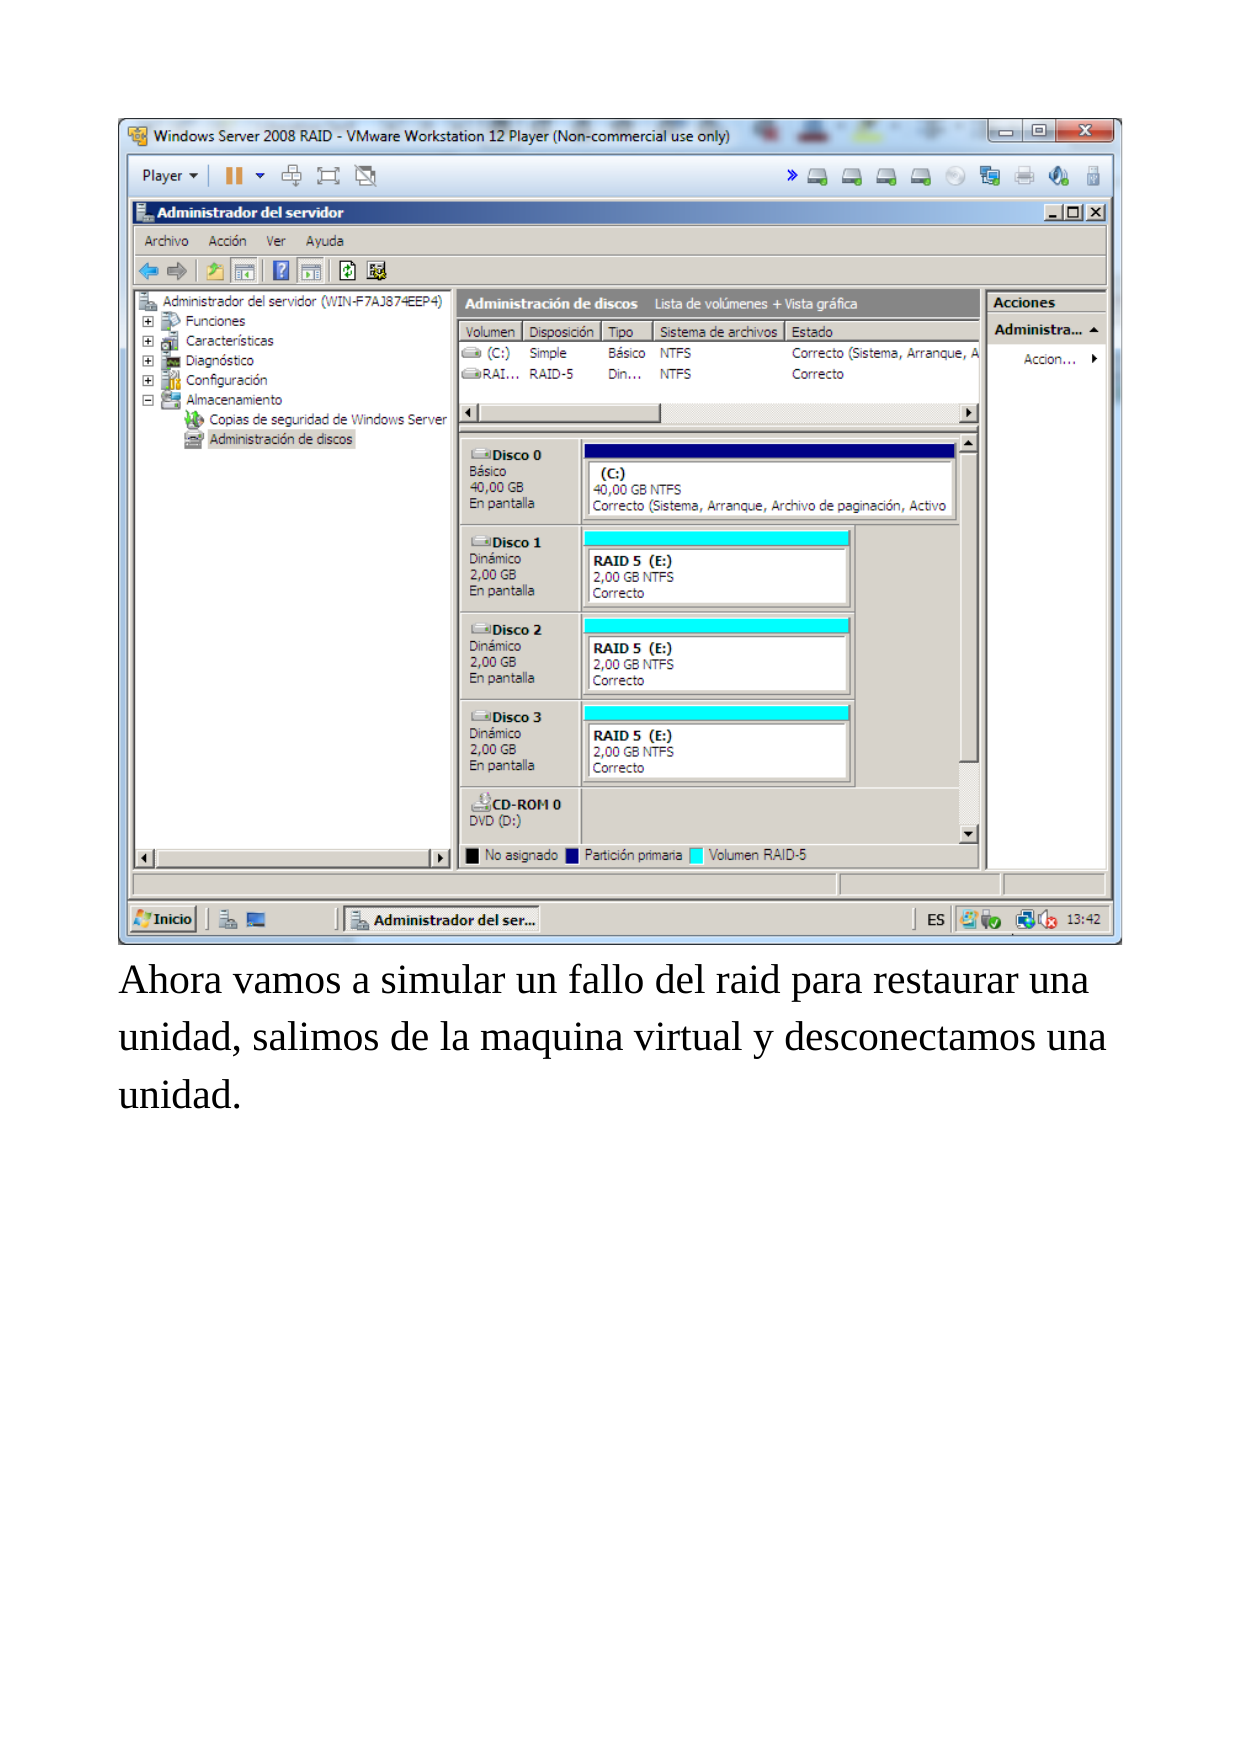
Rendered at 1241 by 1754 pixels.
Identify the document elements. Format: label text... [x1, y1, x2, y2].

picture [118, 118, 1123, 945]
text Ahora vamos a simular un fallo del raid para restaurar una unidad, salimos de la maquina virtual y desconectamos una unidad. [118, 945, 1122, 1117]
